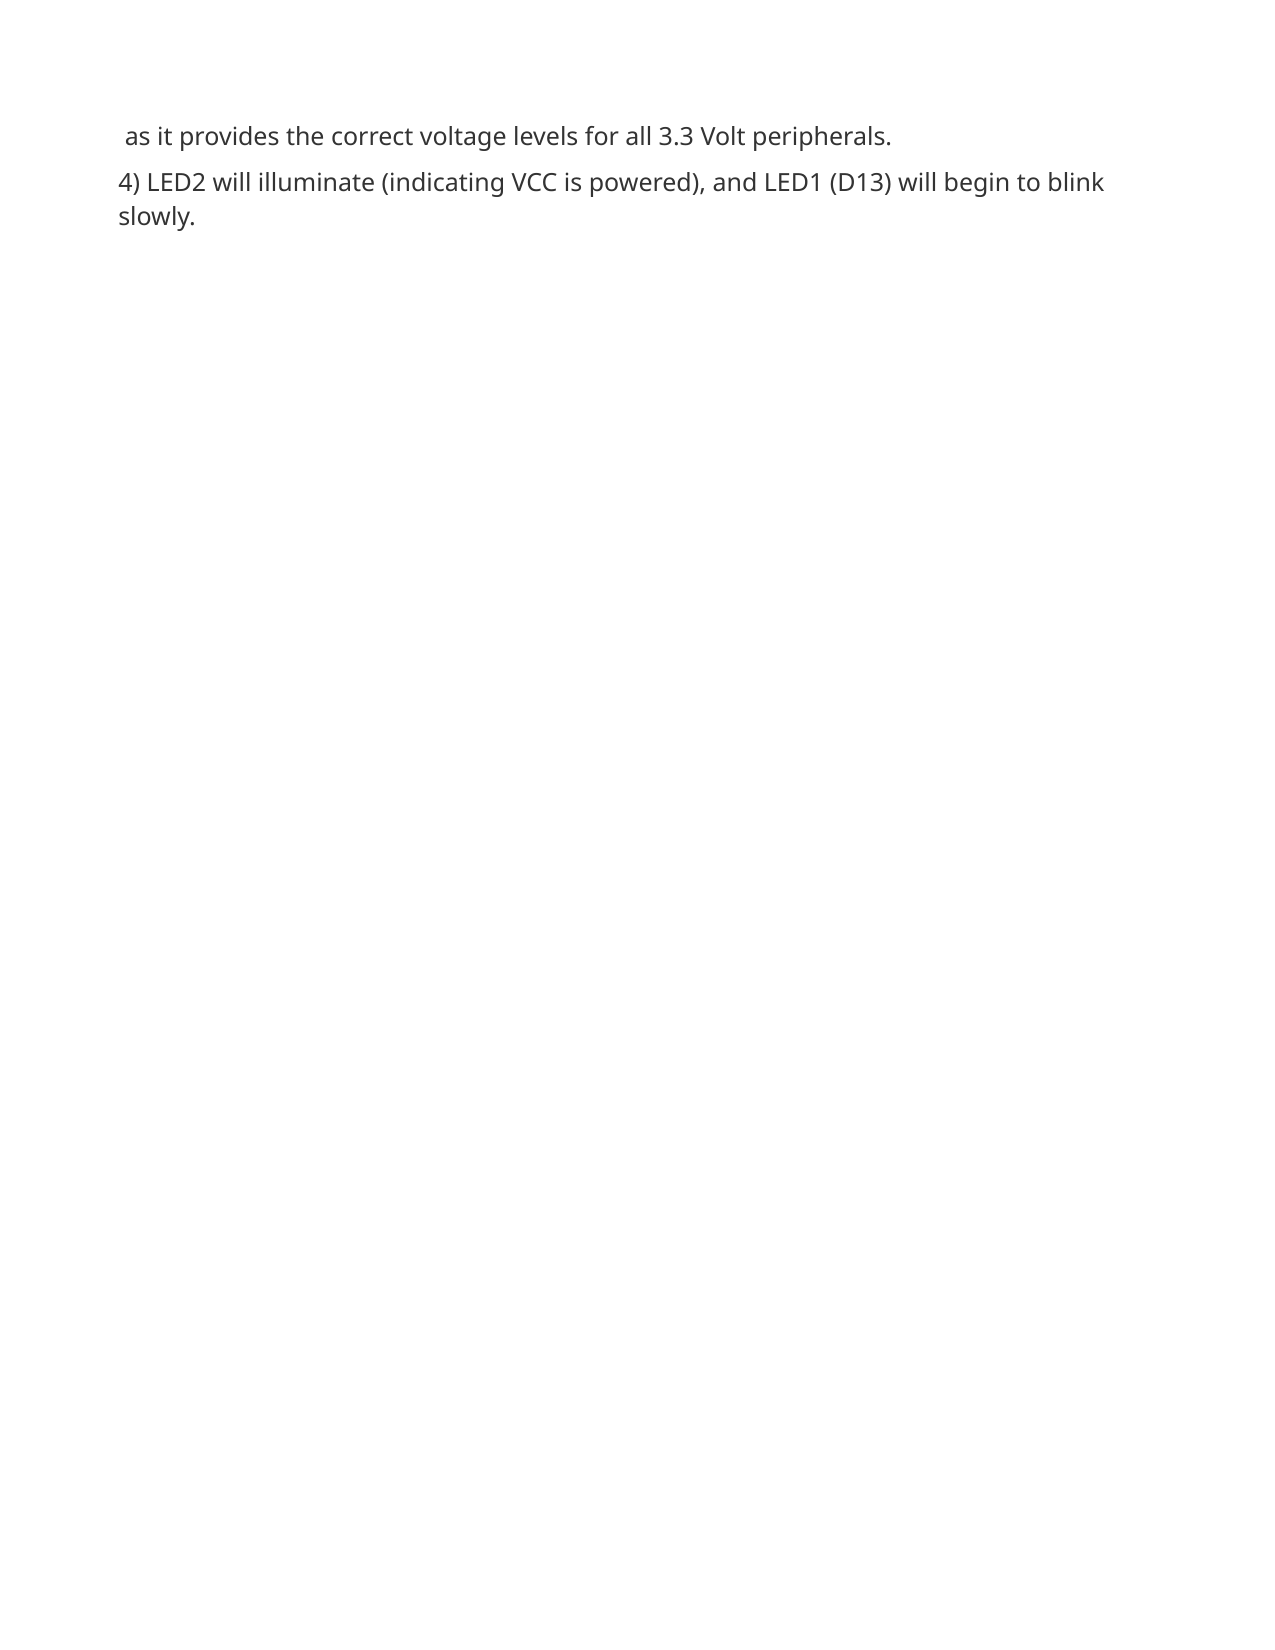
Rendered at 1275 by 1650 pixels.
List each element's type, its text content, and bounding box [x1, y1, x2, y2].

text as it provides the correct voltage levels for all 3.3 Volt peripherals. [118, 118, 1157, 152]
text 4) LED2 will illuminate (indicating VCC is powered), and LED1 (D13) will begin to blink slowly. [118, 165, 1157, 233]
